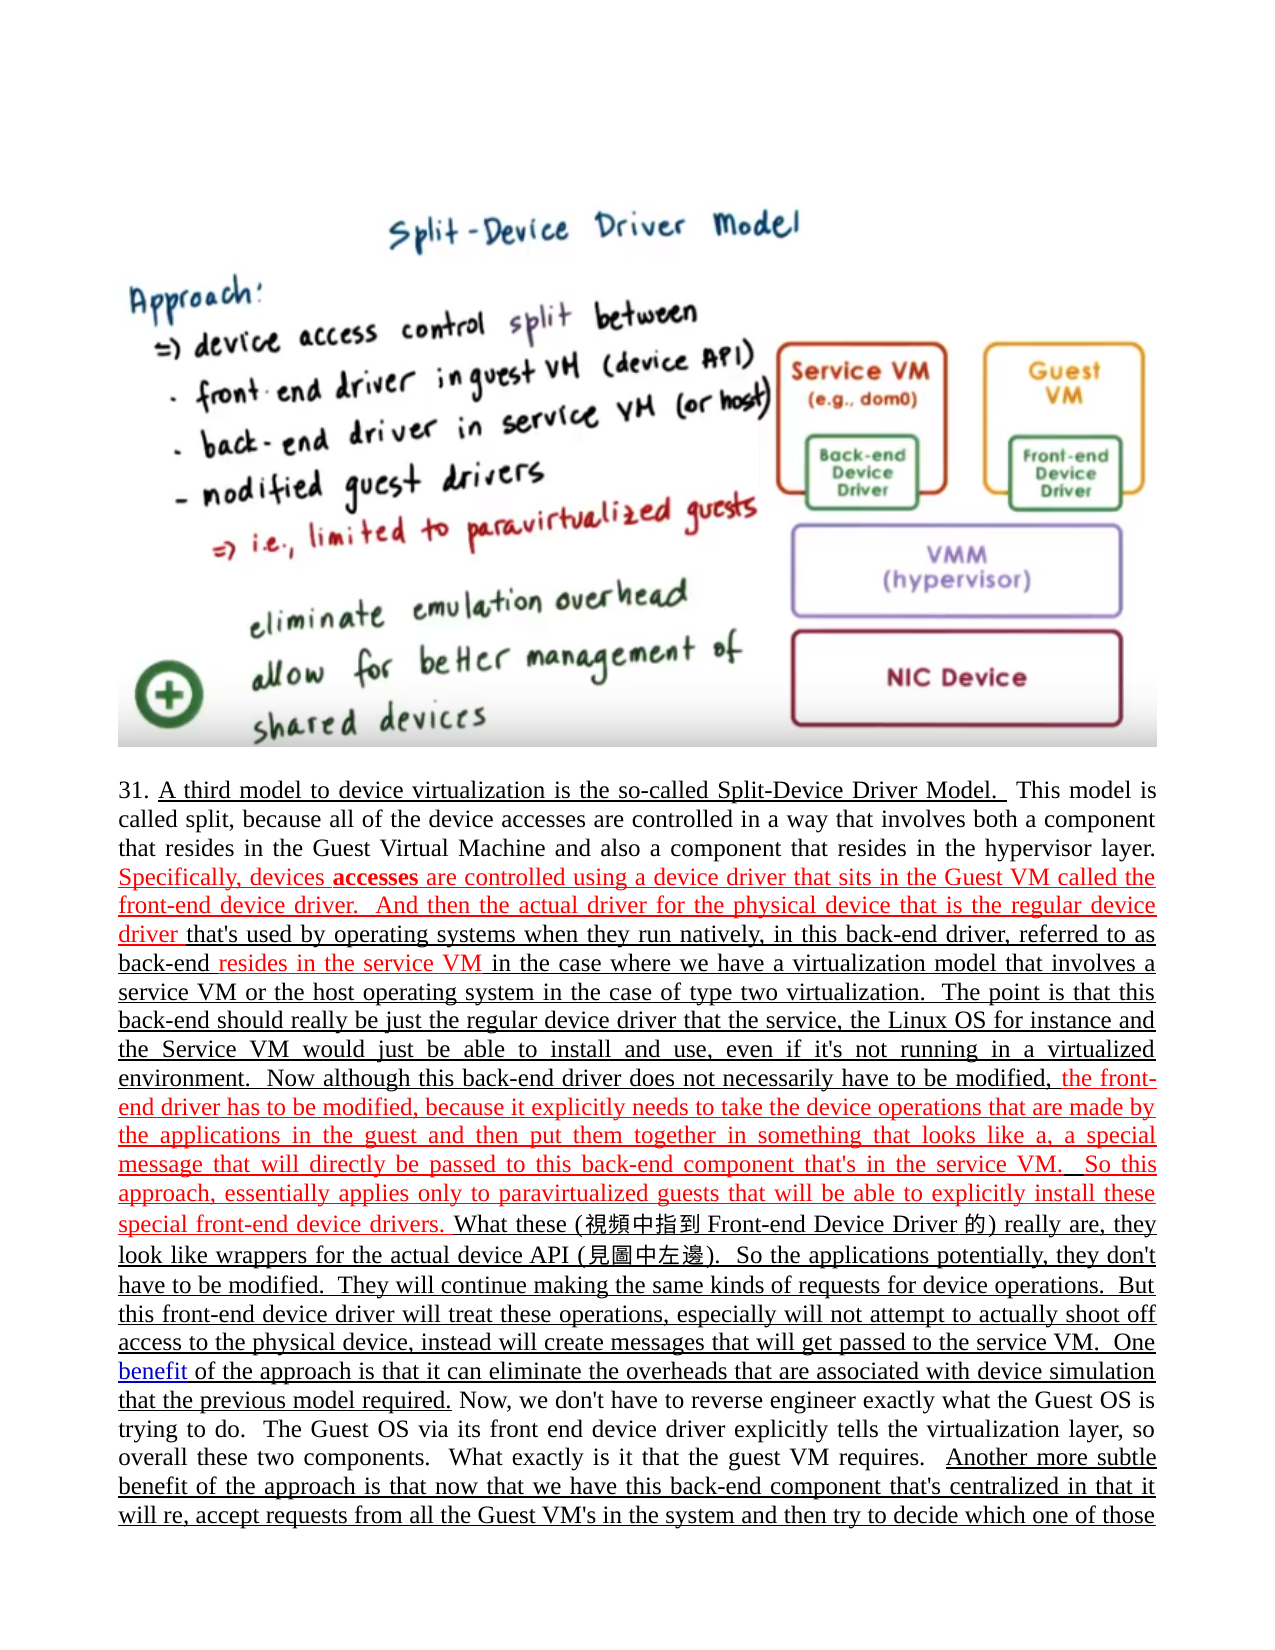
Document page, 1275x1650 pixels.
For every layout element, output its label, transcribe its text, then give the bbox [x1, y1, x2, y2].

text 31. A third model to device virtualization is the so-called Split-Device Driver Model. This model is called split, because all of the device accesses are controlled in a way that involves both a component that resides in the Guest Virtual Machine and also a component that resides in the hypervisor layer. Specifically, devices accesses are controlled using a device driver that sits in the Guest VM called the front-end device driver. And then the actual driver for the physical device that is the regular device [118, 775, 1157, 915]
picture [118, 204, 1157, 747]
text message that will directly be passed to this back-end component that's in the service VM. So this [118, 1147, 1157, 1174]
text access to the physical device, instead will create messages that will get passed to the service VM. One benefit of the approach is that it can eliminate the overheads that are associated with device simulation that the previous model required. Now, we don't have to reverse engineer exactly what the Guest OS is trying to do. The Guest OS via its front end device driver explicitly tells the virtualization layer, so overall these two components. What exactly is it that the guest VM requires. Another more subtle benefit of the approach is that now that we have this back-end component that's centralized in that it will re, accept requests from all the Guest VM's in the system and then try to decide which one of those [118, 1325, 1157, 1529]
text approach, essentially applies only to paravirtualized guests that will be able to explicitly install these special front-end device drivers. What these (視頻中指到Front-end Device Driver的) really are, they [118, 1176, 1157, 1234]
text look like wrappers for the actual device API (見圖中左邊). So the applications potentially, they don't have to be modified. They will continue making the same kinds of requests for device operations. But this front-end device driver will treat these operations, especially will not attempt to actually shoot off [118, 1235, 1157, 1324]
text end driver has to be modified, because it explicitly needs to take the device operations that are made by the applications in the guest and then put them together in something that looks like a, a special [118, 1089, 1157, 1145]
text driver that's used by operating systems when they run natively, in this back-end driver, referred to as back-end resides in the service VM in the case where we have a virtualization model that involves a service VM or the host operating system in the case of type two virtualization. The point is that this back-end should really be just the regular device driver that the service, the Linux OS for instance and the Service VM would just be able to install and use, even if it's not running in a virtualized environment. Now although this back-end driver does not necessarily have to be modified, the front- [118, 917, 1157, 1088]
